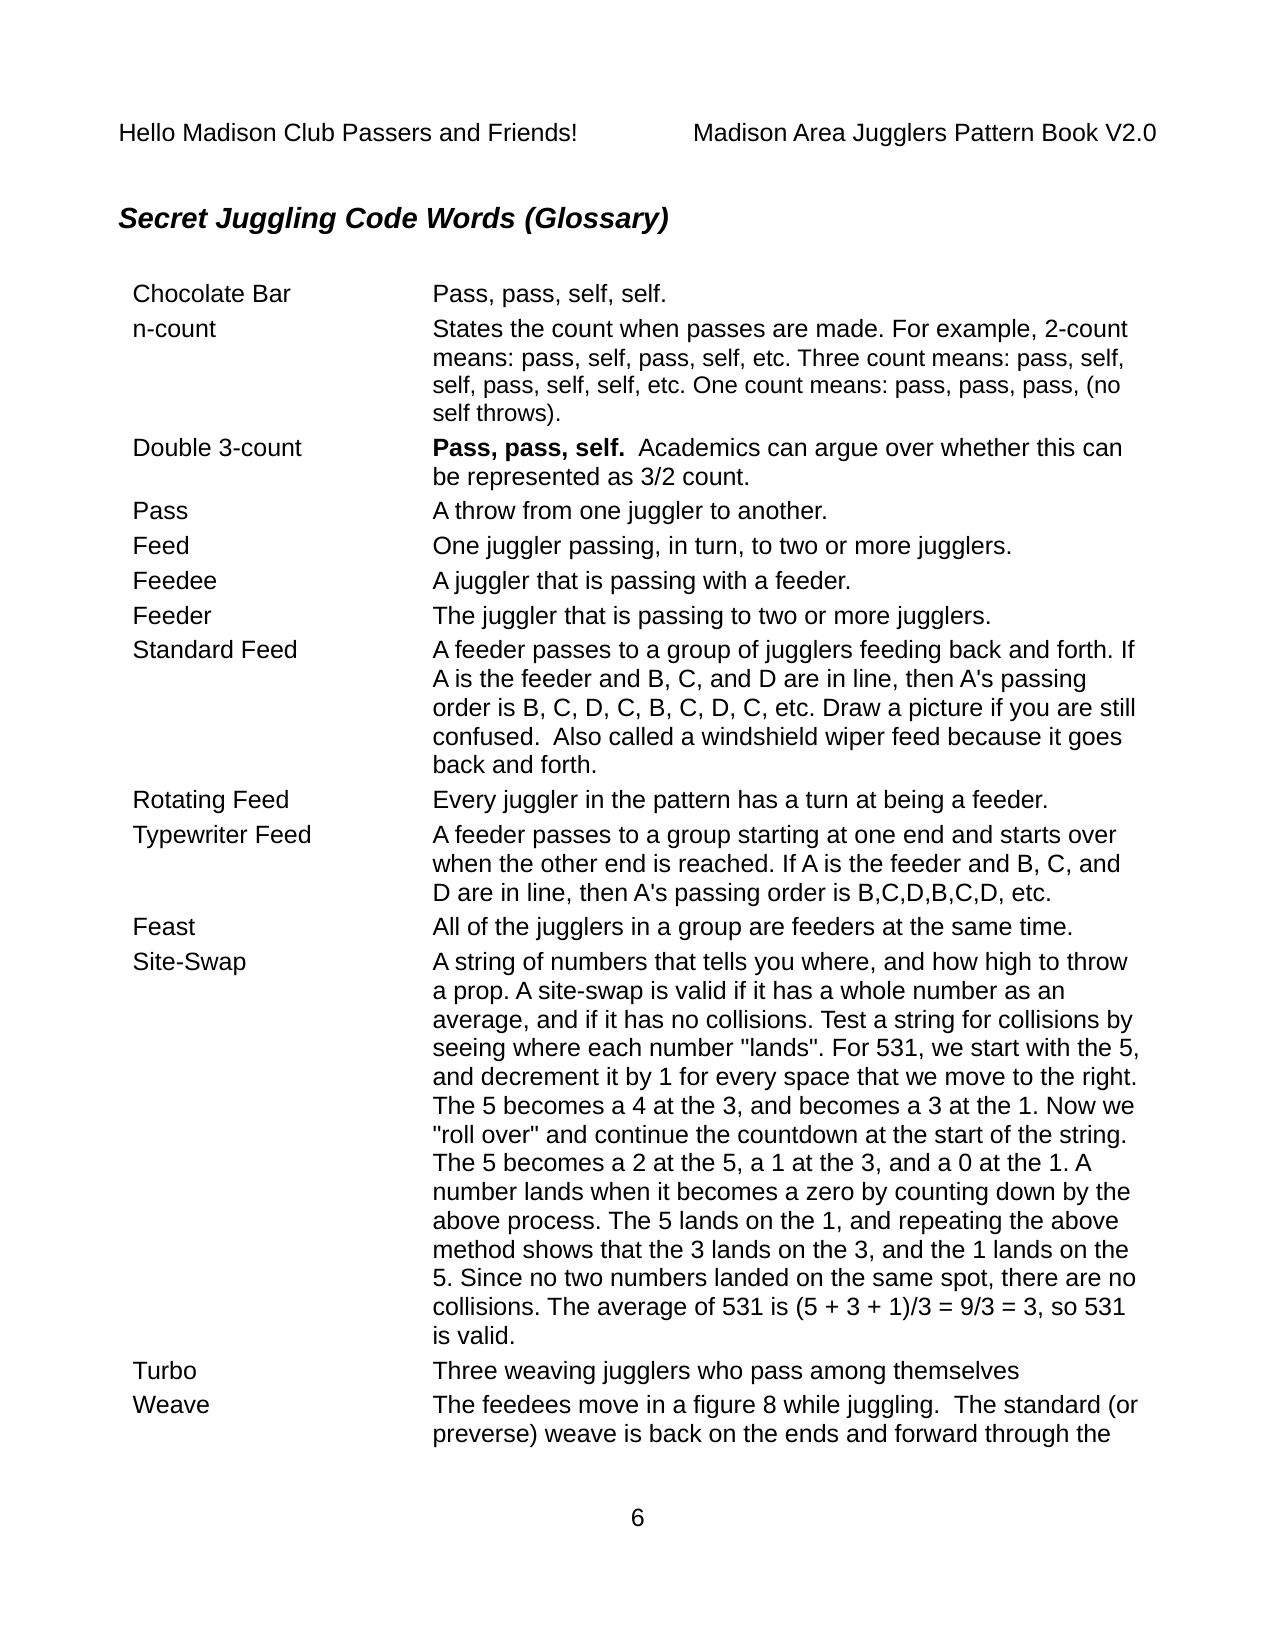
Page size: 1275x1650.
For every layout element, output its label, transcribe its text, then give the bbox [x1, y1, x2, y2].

table_header Pass, pass, self, self. [418, 276, 1157, 311]
table_cell The juggler that is passing to two or more jugglers. [418, 598, 1157, 632]
table_cell Typewriter Feed [118, 817, 418, 909]
table_cell Site-Swap [118, 944, 418, 1353]
subtitle Secret Juggling Code Words (Glossary) [118, 201, 1157, 235]
table_cell A feeder passes to a group starting at one end and starts over when the other end is reached. If A is the feeder and B, C, and D are in line, then A's passing order is B,C,D,B,C,D, etc. [418, 817, 1157, 909]
table_cell Three weaving jugglers who pass among themselves [418, 1353, 1157, 1387]
table_cell Standard Feed [118, 633, 418, 782]
table_cell All of the jugglers in a group are feeders at the same time. [418, 909, 1157, 944]
table_cell Pass [118, 493, 418, 528]
table_cell n-count [118, 311, 418, 430]
table_cell Feedee [118, 563, 418, 598]
table_cell A throw from one juggler to another. [418, 493, 1157, 528]
table_cell Weave [118, 1388, 418, 1448]
table_cell Feast [118, 909, 418, 944]
table_header Chocolate Bar [118, 276, 418, 311]
table_cell A string of numbers that tells you where, and how high to throw a prop. A site-swap is valid if it has a whole number as an average, and if it has no collisions. Test a string for collisions by seeing where each number "lands". For 531, we start with the 5, and decrement it by 1 for every space that we move to the right. The 5 becomes a 4 at the 3, and becomes a 3 at the 1. Now we "roll over" and continue the countdown at the start of the string. The 5 becomes a 2 at the 5, a 1 at the 3, and a 0 at the 1. A number lands when it becomes a zero by counting down by the above process. The 5 lands on the 1, and repeating the above method shows that the 3 lands on the 3, and the 1 lands on the 5. Since no two numbers landed on the same spot, there are no collisions. The average of 531 is (5 + 3 + 1)/3 = 9/3 = 3, so 531 is valid. [418, 944, 1157, 1353]
table_cell A juggler that is passing with a feeder. [418, 563, 1157, 598]
table_cell A feeder passes to a group of jugglers feeding back and forth. If A is the feeder and B, C, and D are in line, then A's passing order is B, C, D, C, B, C, D, C, etc. Draw a picture if you are still confused. Also called a windshield wiper feed because it goes back and forth. [418, 633, 1157, 782]
table_cell Pass, pass, self. Academics can argue over whether this can be represented as 3/2 count. [418, 430, 1157, 493]
table_cell Every juggler in the pattern has a turn at being a feeder. [418, 782, 1157, 817]
table_cell The feedees move in a figure 8 while juggling. The standard (or preverse) weave is back on the ends and forward through the [418, 1388, 1157, 1448]
table_cell One juggler passing, in turn, to two or more jugglers. [418, 528, 1157, 563]
table_cell States the count when passes are made. For example, 2-count means: pass, self, pass, self, etc. Three count means: pass, self, self, pass, self, self, etc. One count means: pass, pass, pass, (no self throws). [418, 311, 1157, 430]
table_cell Rotating Feed [118, 782, 418, 817]
table_cell Feed [118, 528, 418, 563]
table_cell Turbo [118, 1353, 418, 1387]
table_cell Feeder [118, 598, 418, 632]
table_cell Double 3-count [118, 430, 418, 493]
